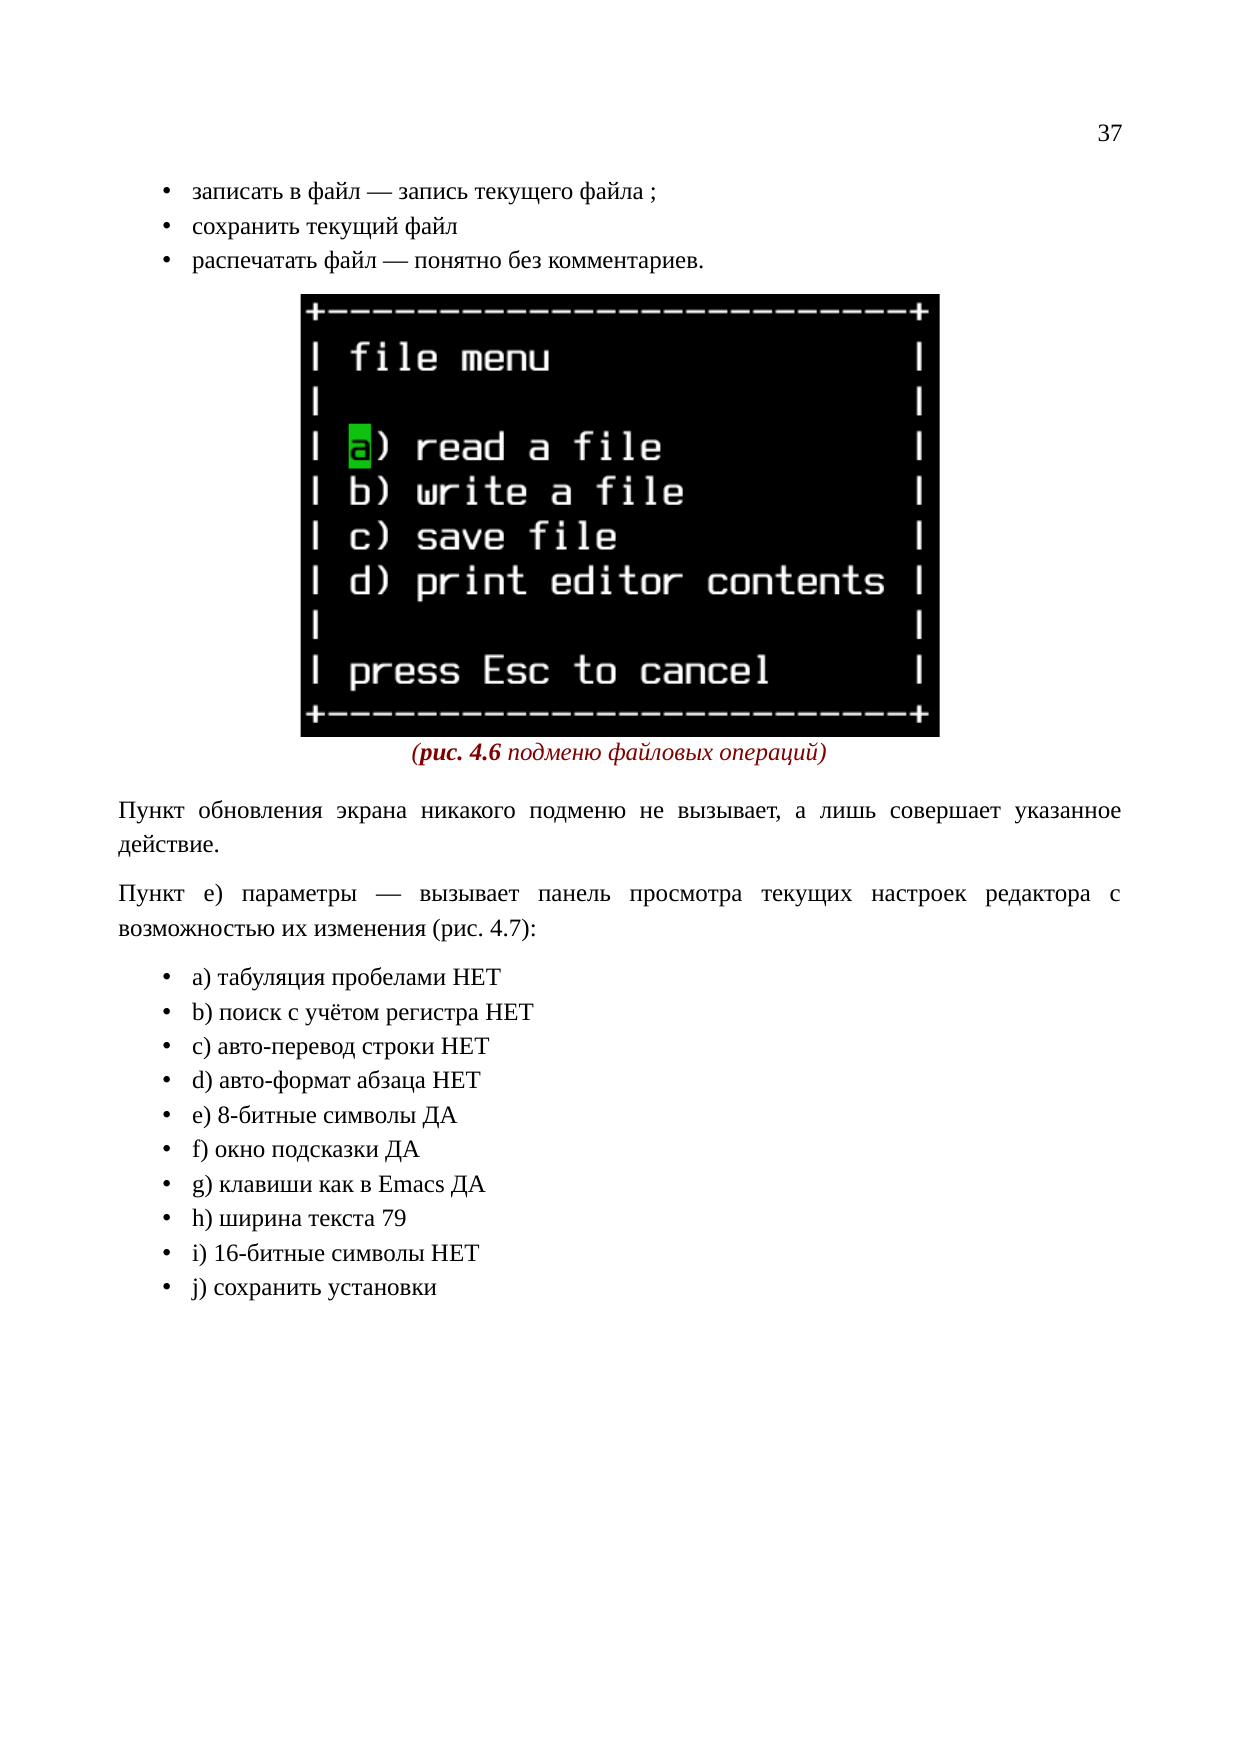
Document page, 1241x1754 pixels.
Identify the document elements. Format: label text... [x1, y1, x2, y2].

list c) авто-перевод строки НЕТ [162, 1031, 1122, 1060]
text Пункт е) параметры — вызывает панель просмотра текущих настроек редактора с возможностью их изменения (рис. 4.7): [118, 878, 1122, 942]
list g) клавиши как в Emacs ДА [162, 1169, 1122, 1198]
list сохранить текущий файл [162, 211, 1122, 239]
list распечатать файл — понятно без комментариев. [162, 245, 1122, 274]
picture [300, 294, 940, 737]
list b) поиск с учётом регистра НЕТ [162, 997, 1122, 1025]
list j) сохранить установки [162, 1272, 1122, 1301]
list a) табуляция пробелами НЕТ [162, 962, 1122, 991]
text Пункт обновления экрана никакого подменю не вызывает, а лишь совершает указанное действие. [118, 795, 1122, 858]
list записать в файл — запись текущего файла ; [162, 176, 1122, 205]
text (рис. 4.6 подменю файловых операций) [118, 294, 1122, 766]
list e) 8-битные символы ДА [162, 1100, 1122, 1129]
list d) авто-формат абзаца НЕТ [162, 1066, 1122, 1094]
list f) окно подсказки ДА [162, 1134, 1122, 1163]
list i) 16-битные символы НЕТ [162, 1238, 1122, 1267]
list h) ширина текста 79 [162, 1203, 1122, 1232]
